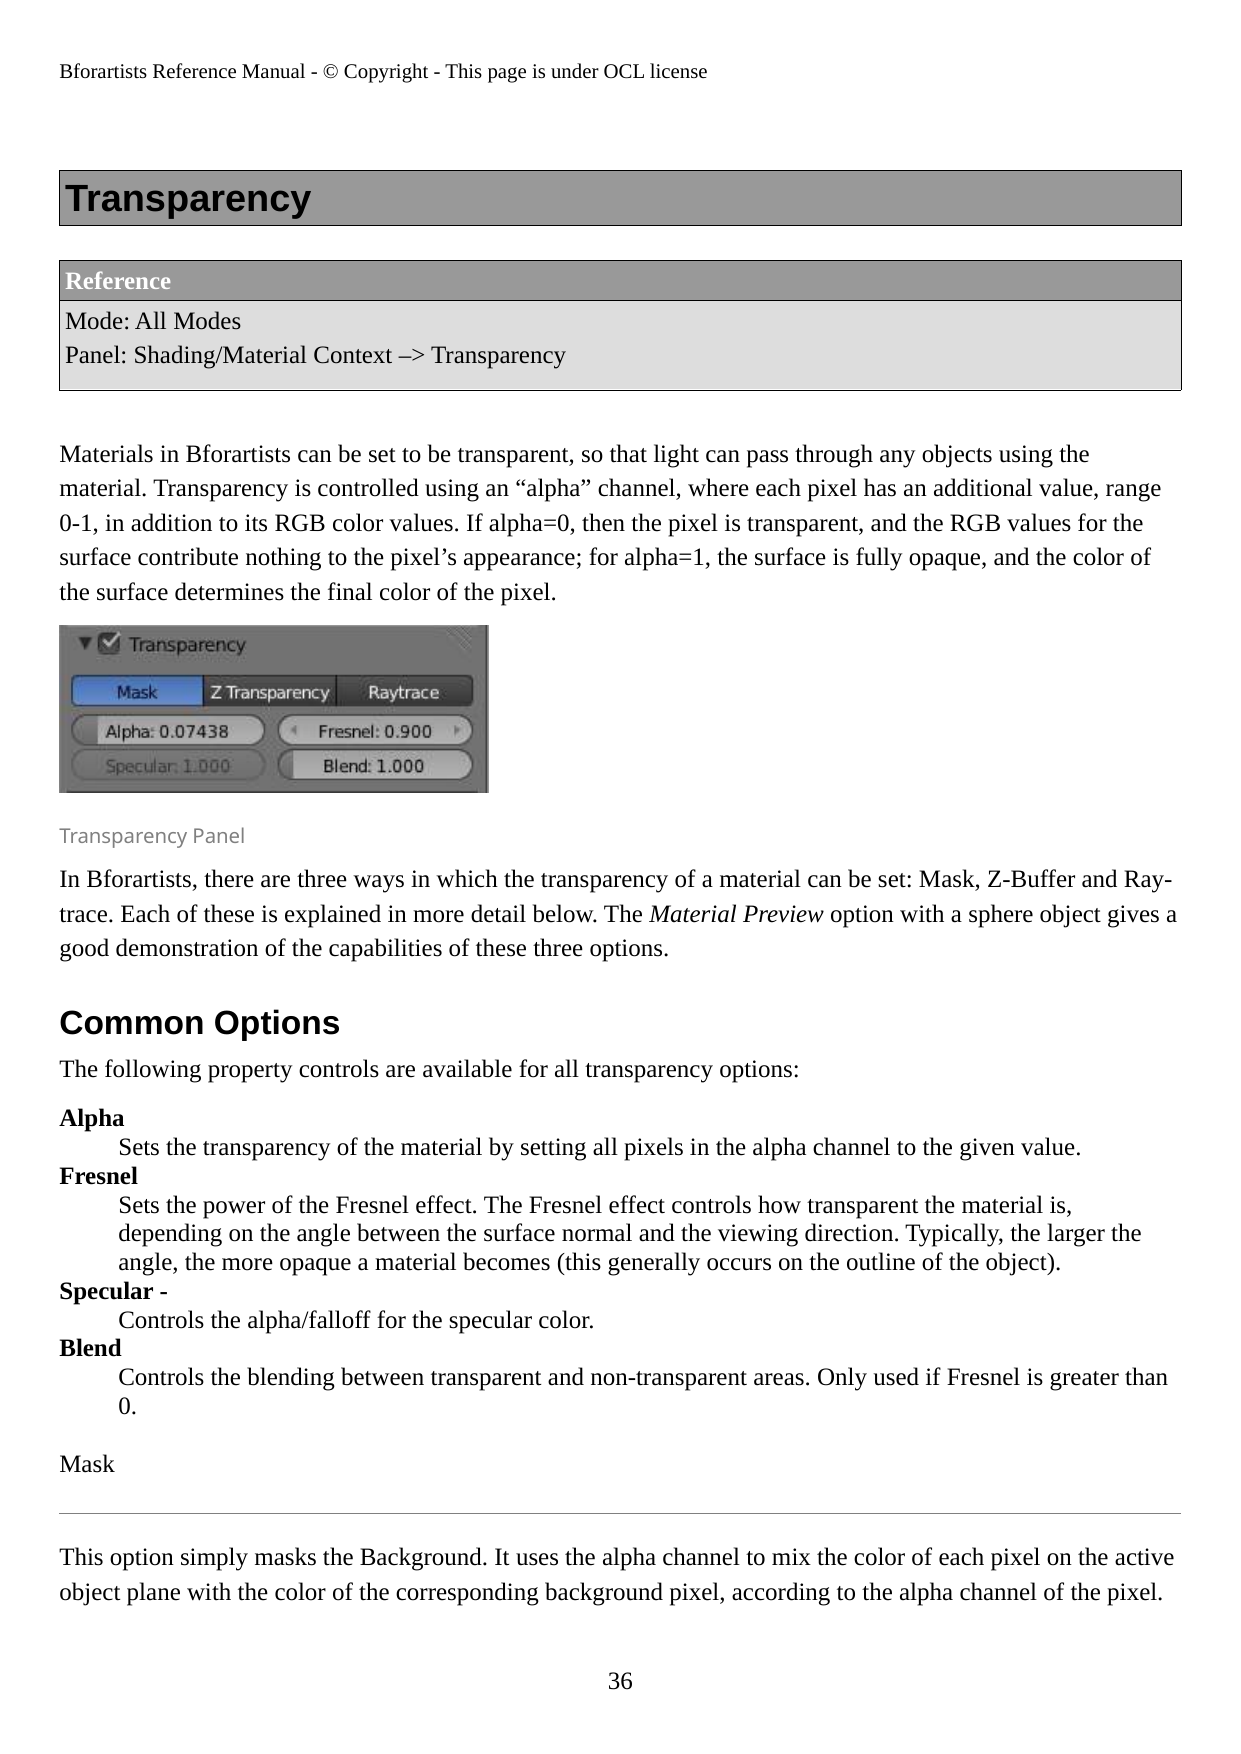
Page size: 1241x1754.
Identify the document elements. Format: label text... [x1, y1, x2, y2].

list Controls the alpha/falloff for the specular color. [118, 1305, 1181, 1333]
subtitle Fresnel [59, 1161, 1181, 1190]
list Sets the power of the Fresnel effect. The Fresnel effect controls how transparent the material is, depending on the angle between the surface normal and the viewing direction. Typically, the larger the angle, the more opaque a material becomes (this generally occurs on the outline of the object). [118, 1190, 1181, 1276]
table_cell Mode: All Modes Panel: Shading/Material Context –> Transparency [60, 301, 1181, 389]
text Mask [59, 1449, 1181, 1478]
list Controls the blending between transparent and non-transparent areas. Only used if Fresnel is greater than 0. [118, 1362, 1181, 1420]
picture [59, 625, 489, 793]
subtitle Common Options [59, 1003, 1181, 1042]
text Materials in Bforartists can be set to be transparent, so that light can pass through any objects using the material. Transparency is controlled using an “alpha” channel, where each pixel has an additional value, range 0-1, in addition to its RGB color values. If alpha=0, then the pixel is transparent, and the RGB values for the surface contribute nothing to the pixel’s appearance; for alpha=1, the surface is fully opaque, and the color of the surface determines the final color of the pixel. [59, 439, 1181, 605]
table_header Transparency [60, 171, 1181, 225]
list Sets the transparency of the material by setting all pixels in the alpha channel to the given value. [118, 1132, 1181, 1161]
table_header Reference [60, 261, 1181, 300]
text This option simply masks the Background. It uses the alpha channel to mix the color of each pixel on the active object plane with the color of the corresponding background pixel, according to the alpha channel of the pixel. [59, 1542, 1181, 1606]
subtitle Blend [59, 1333, 1181, 1362]
text In Bforartists, there are three ways in which the transparency of a material can be set: Mask, Z-Buffer and Ray-trace. Each of these is explained in more detail below. The Material Preview option with a sphere object gives a good demonstration of the capabilities of these three options. [59, 864, 1181, 962]
text Transparency Panel [59, 818, 1181, 850]
subtitle Alpha [59, 1103, 1181, 1132]
subtitle Specular - [59, 1276, 1181, 1305]
text The following property controls are available for all transparency options: [59, 1054, 1181, 1083]
